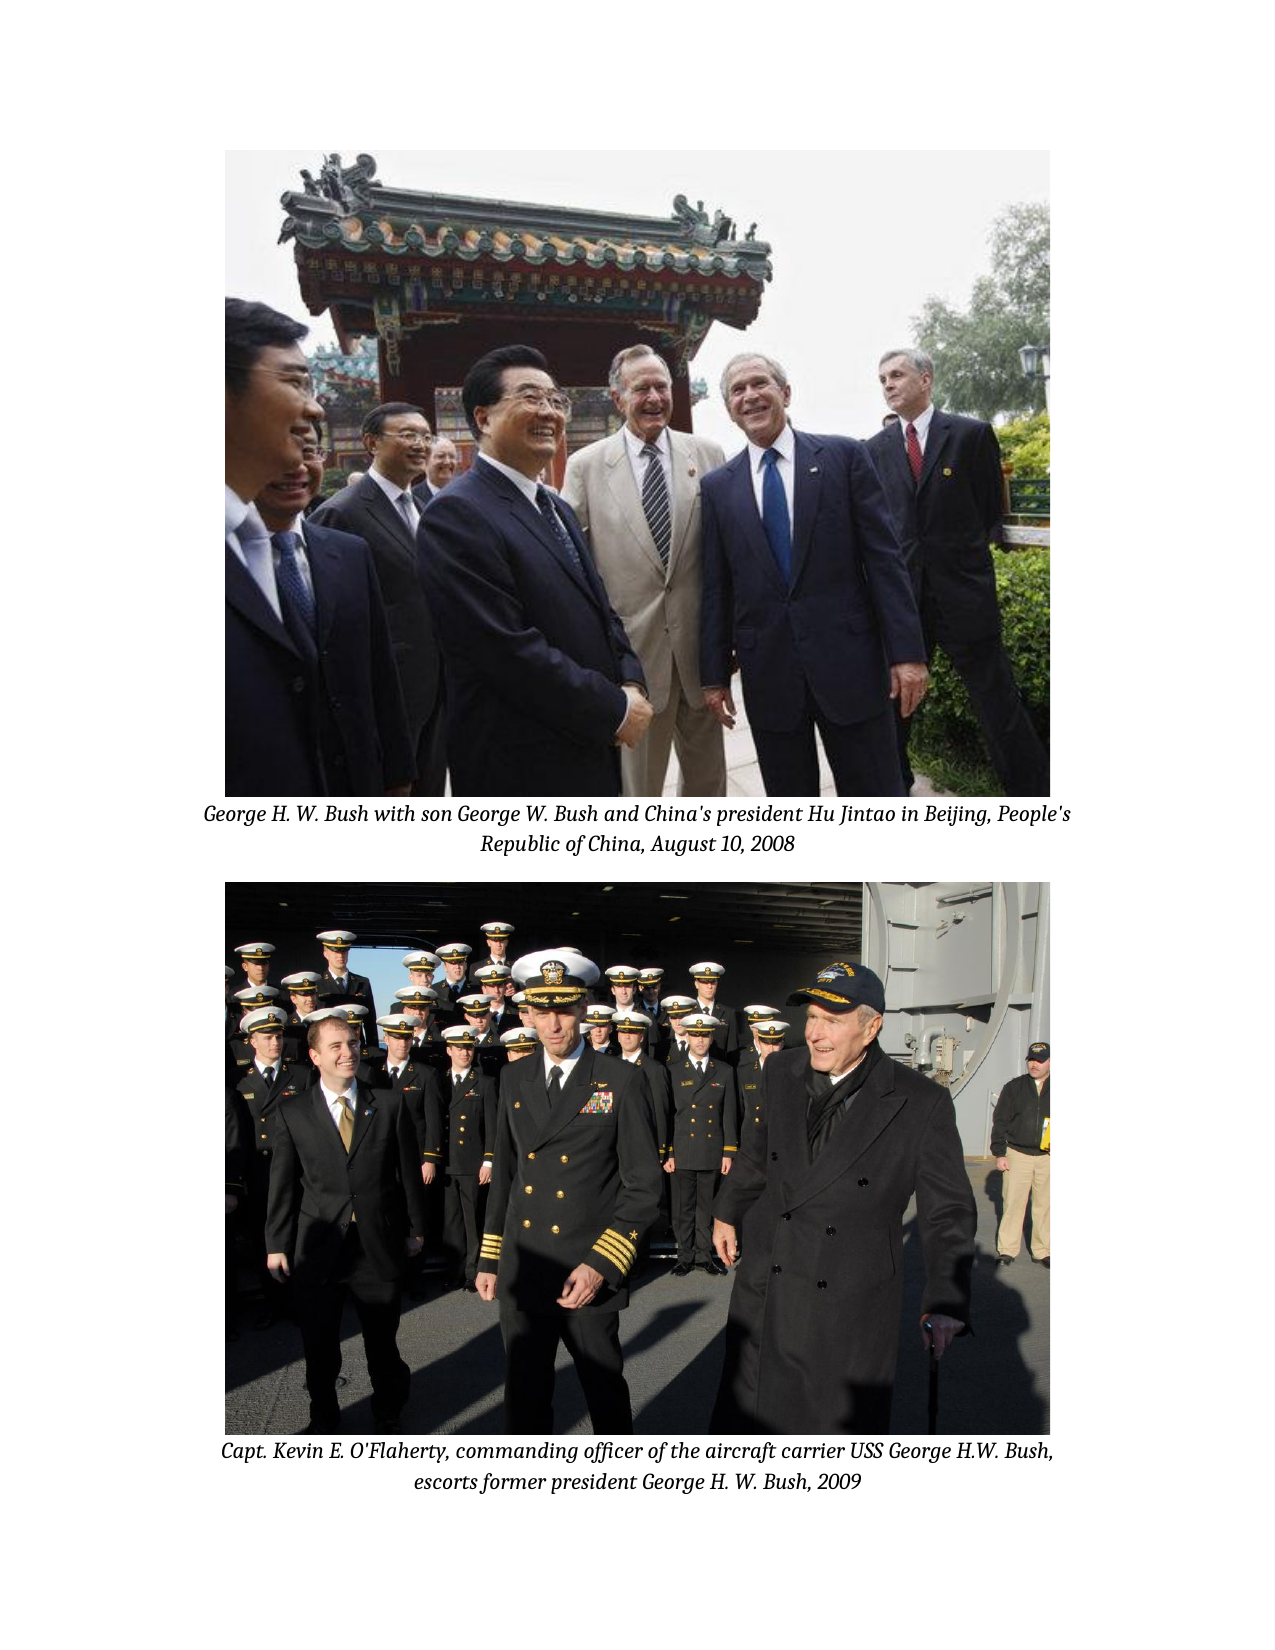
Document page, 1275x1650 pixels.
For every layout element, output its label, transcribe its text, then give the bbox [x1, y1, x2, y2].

picture [225, 882, 1050, 1435]
text George H. W. Bush with son George W. Bush and China's president Hu Jintao in Beijing, People's Republic of China, August 10, 2008 [187, 150, 1087, 857]
text Capt. Kevin E. O'Flaherty, commanding officer of the aircraft carrier USS George H.W. Bush, escorts former president George H. W. Bush, 2009 [187, 882, 1087, 1495]
picture [225, 150, 1050, 797]
